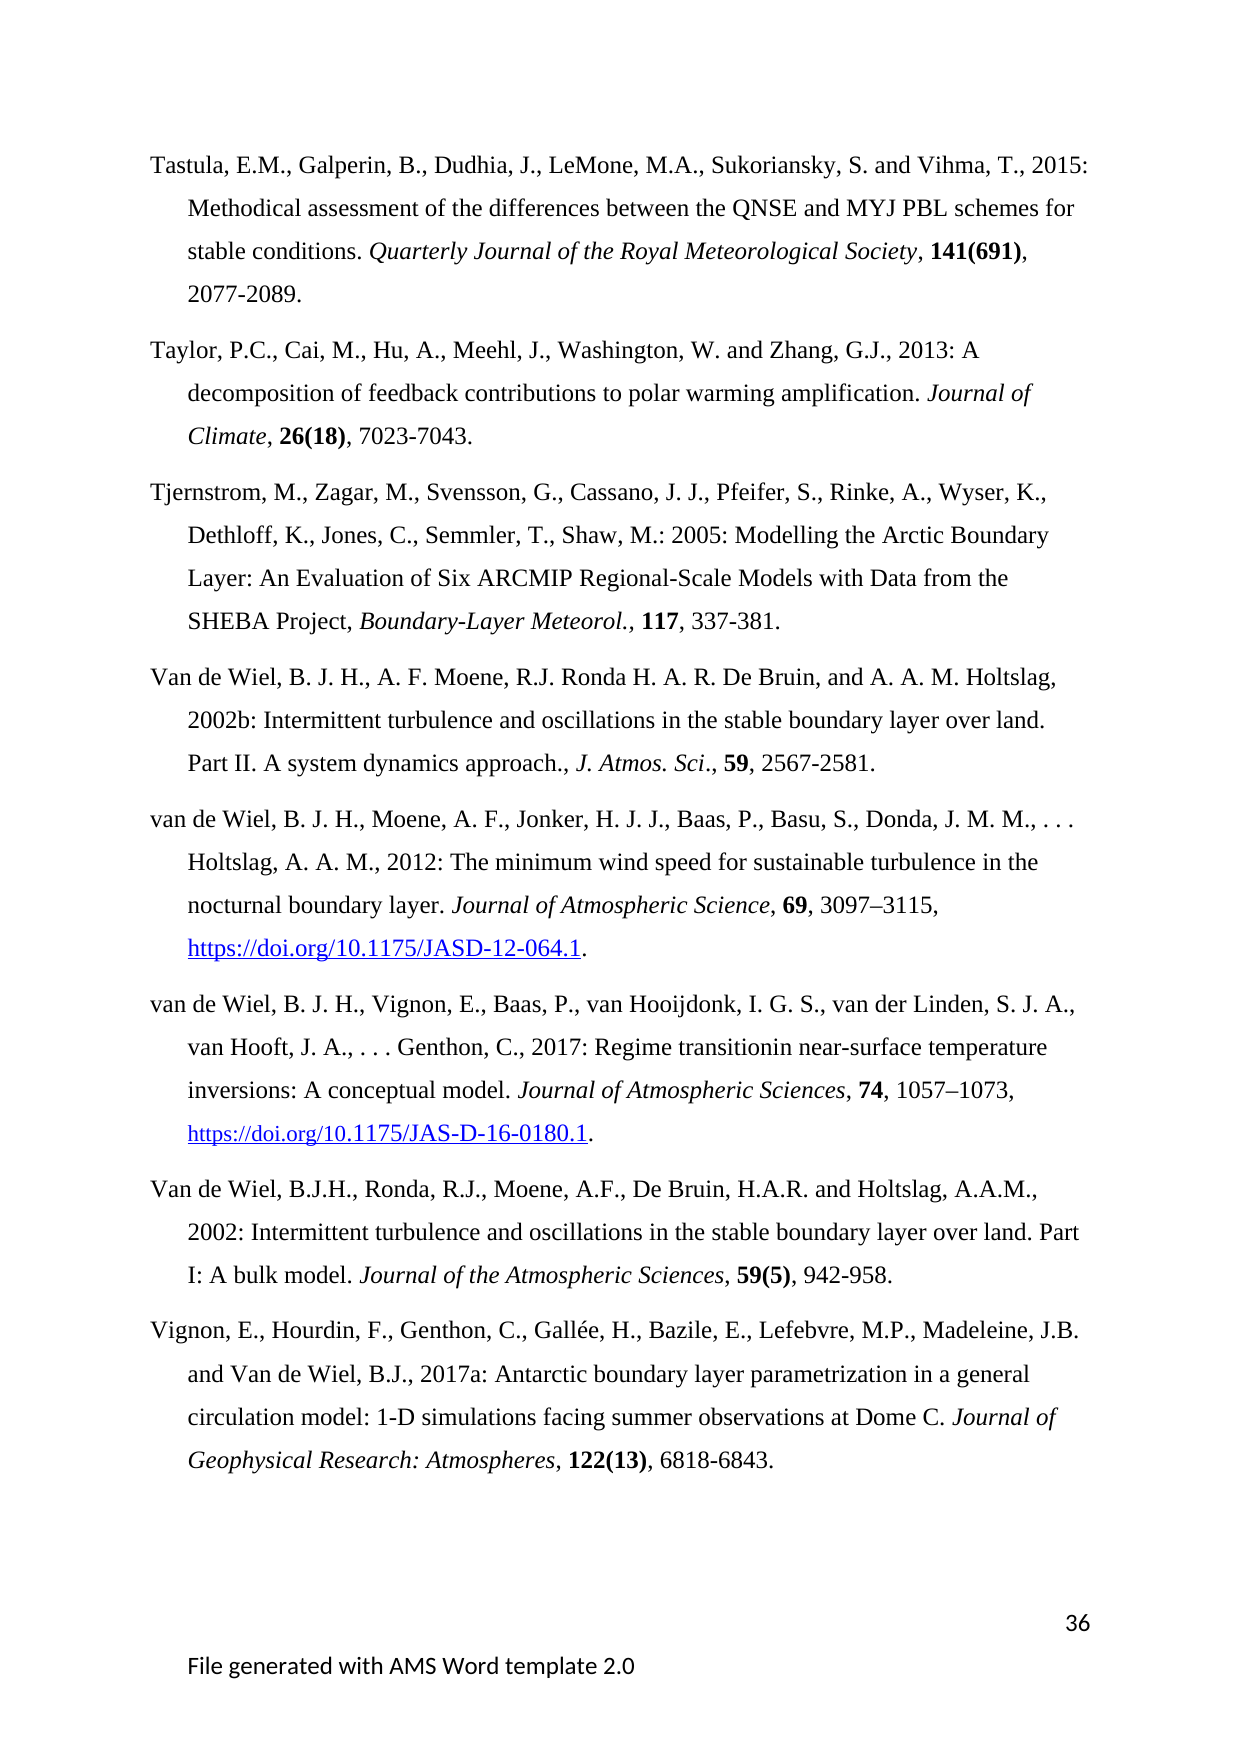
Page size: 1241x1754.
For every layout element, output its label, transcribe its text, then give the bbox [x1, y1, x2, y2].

text Van de Wiel, B. J. H., A. F. Moene, R.J. Ronda H. A. R. De Bruin, and A. A. M. Holtslag, 2002b: Intermittent turbulence and oscillations in the stable boundary layer over land. Part II. A system dynamics approach., J. Atmos. Sci., 59, 2567-2581. [150, 662, 1090, 777]
text van de Wiel, B. J. H., Vignon, E., Baas, P., van Hooijdonk, I. G. S., van der Linden, S. J. A., van Hooft, J. A., . . . Genthon, C., 2017: Regime transitionin near-surface temperature inversions: A conceptual model. Journal of Atmospheric Sciences, 74, 1057–1073, https://doi.org/10.1175/JAS-D-16-0180.1. [150, 989, 1090, 1147]
text Taylor, P.C., Cai, M., Hu, A., Meehl, J., Washington, W. and Zhang, G.J., 2013: A decomposition of feedback contributions to polar warming amplification. Journal of Climate, 26(18), 7023-7043. [150, 335, 1090, 450]
text Tastula, E.M., Galperin, B., Dudhia, J., LeMone, M.A., Sukoriansky, S. and Vihma, T., 2015: Methodical assessment of the differences between the QNSE and MYJ PBL schemes for stable conditions. Quarterly Journal of the Royal Meteorological Society, 141(691), 2077-2089. [150, 150, 1090, 308]
text van de Wiel, B. J. H., Moene, A. F., Jonker, H. J. J., Baas, P., Basu, S., Donda, J. M. M., . . . Holtslag, A. A. M., 2012: The minimum wind speed for sustainable turbulence in the nocturnal boundary layer. Journal of Atmospheric Science, 69, 3097–3115, https://doi.org/10.1175/JASD-12-064.1. [150, 804, 1090, 962]
text Van de Wiel, B.J.H., Ronda, R.J., Moene, A.F., De Bruin, H.A.R. and Holtslag, A.A.M., 2002: Intermittent turbulence and oscillations in the stable boundary layer over land. Part I: A bulk model. Journal of the Atmospheric Sciences, 59(5), 942-958. [150, 1174, 1090, 1289]
text Tjernstrom, M., Zagar, M., Svensson, G., Cassano, J. J., Pfeifer, S., Rinke, A., Wyser, K., Dethloff, K., Jones, C., Semmler, T., Shaw, M.: 2005: Modelling the Arctic Boundary Layer: An Evaluation of Six ARCMIP Regional-Scale Models with Data from the SHEBA Project, Boundary-Layer Meteorol., 117, 337-381. [150, 477, 1090, 635]
text Vignon, E., Hourdin, F., Genthon, C., Gallée, H., Bazile, E., Lefebvre, M.P., Madeleine, J.B. and Van de Wiel, B.J., 2017a: Antarctic boundary layer parametrization in a general circulation model: 1‐D simulations facing summer observations at Dome C. Journal of Geophysical Research: Atmospheres, 122(13), 6818-6843. [150, 1316, 1090, 1474]
